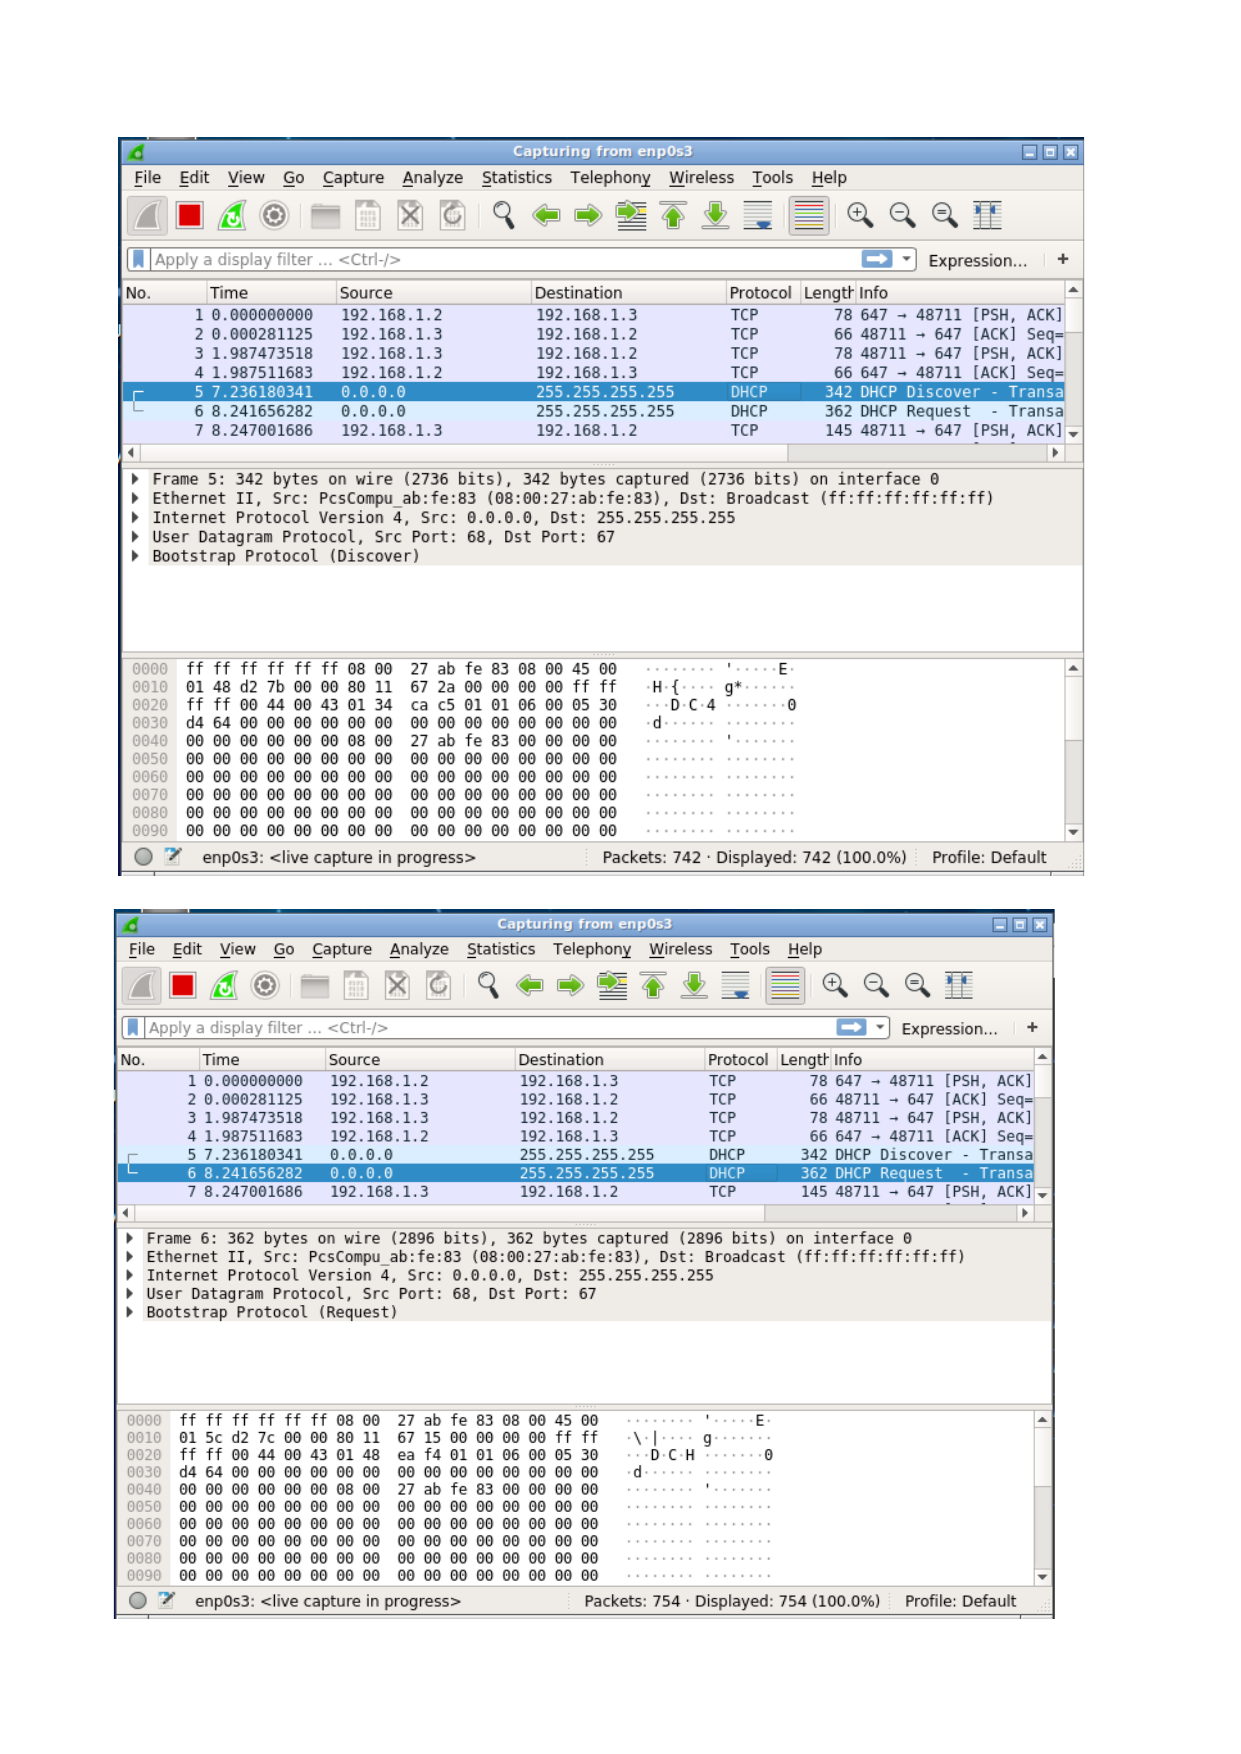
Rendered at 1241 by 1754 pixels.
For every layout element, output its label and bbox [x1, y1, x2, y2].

picture [118, 137, 1085, 876]
picture [113, 909, 1055, 1619]
